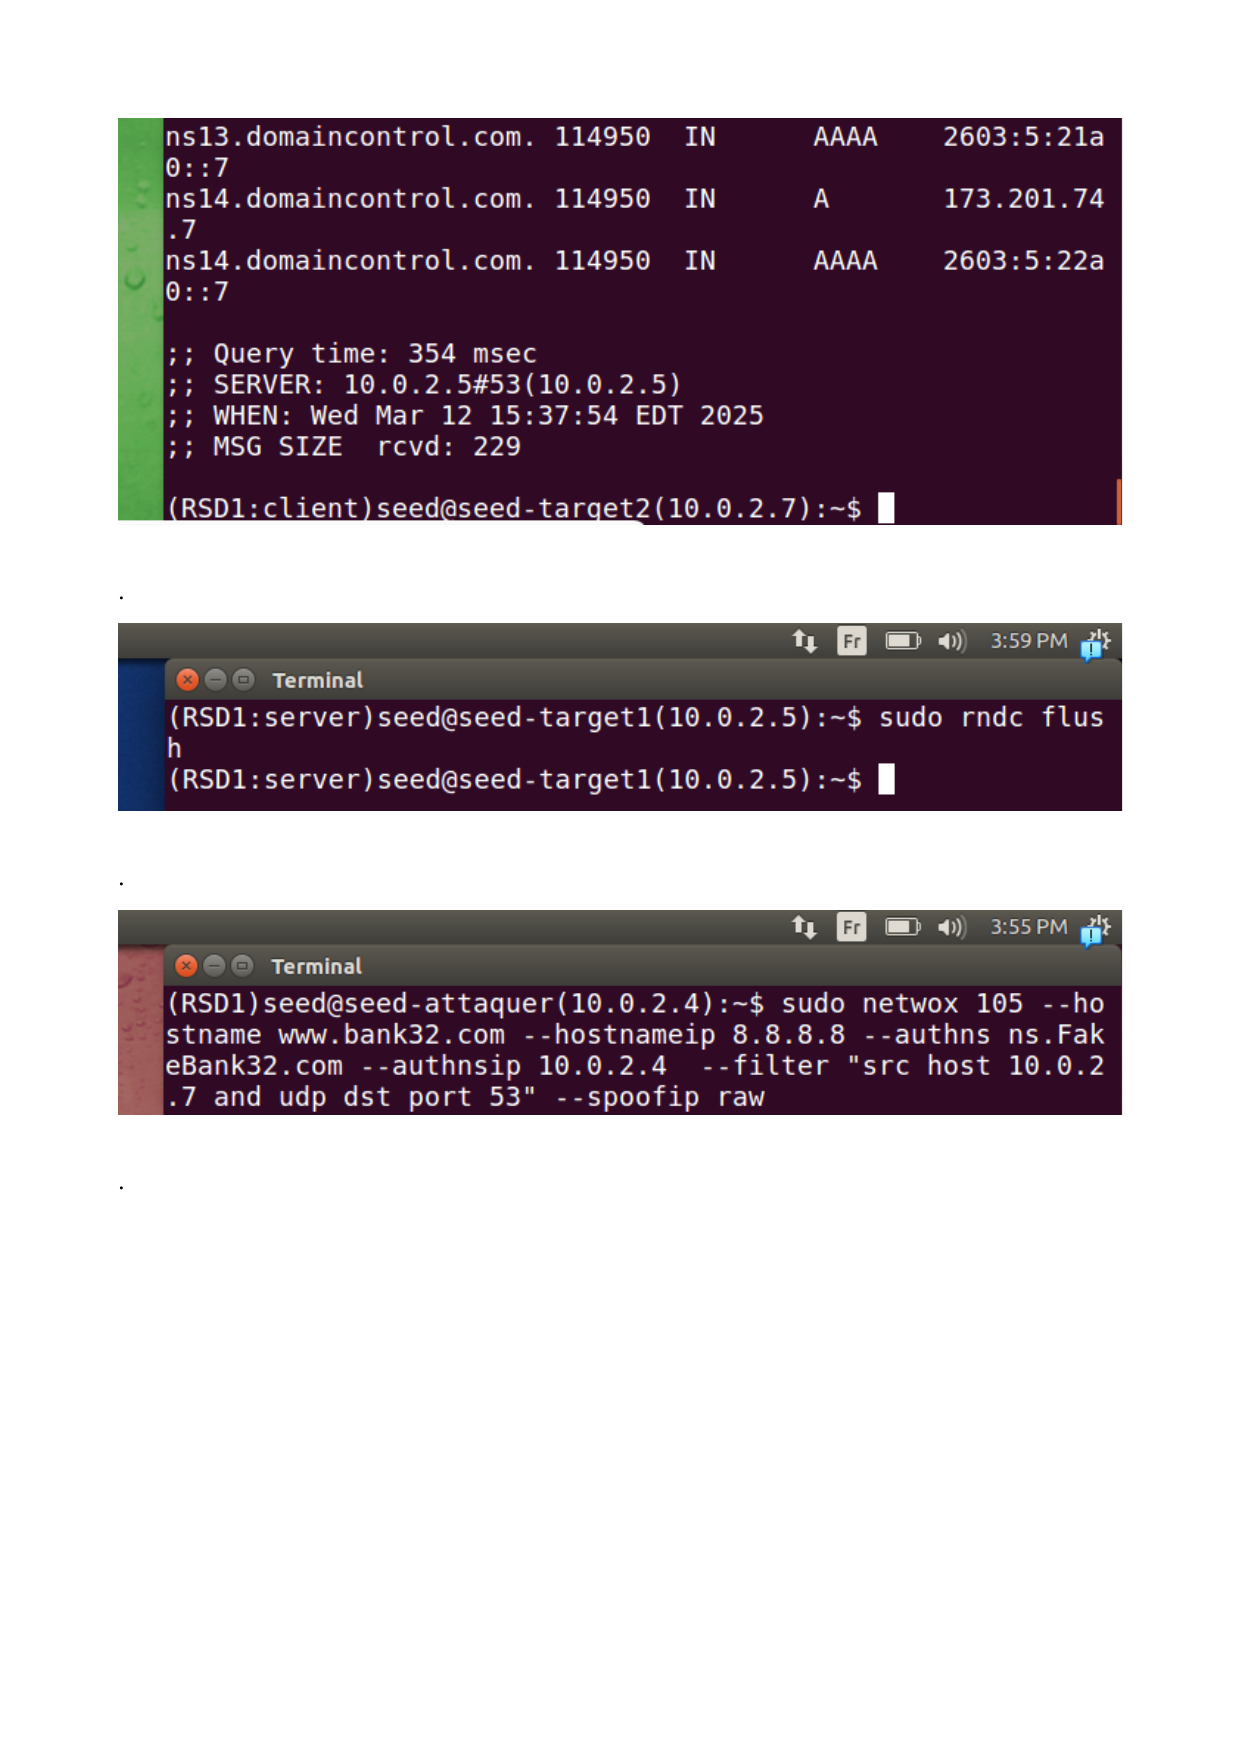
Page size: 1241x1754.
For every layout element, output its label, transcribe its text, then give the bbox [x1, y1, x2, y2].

text . [118, 576, 1122, 605]
text . [118, 1166, 1122, 1195]
picture [118, 623, 1123, 811]
text . [118, 862, 1122, 891]
picture [118, 118, 1123, 525]
picture [118, 910, 1123, 1115]
